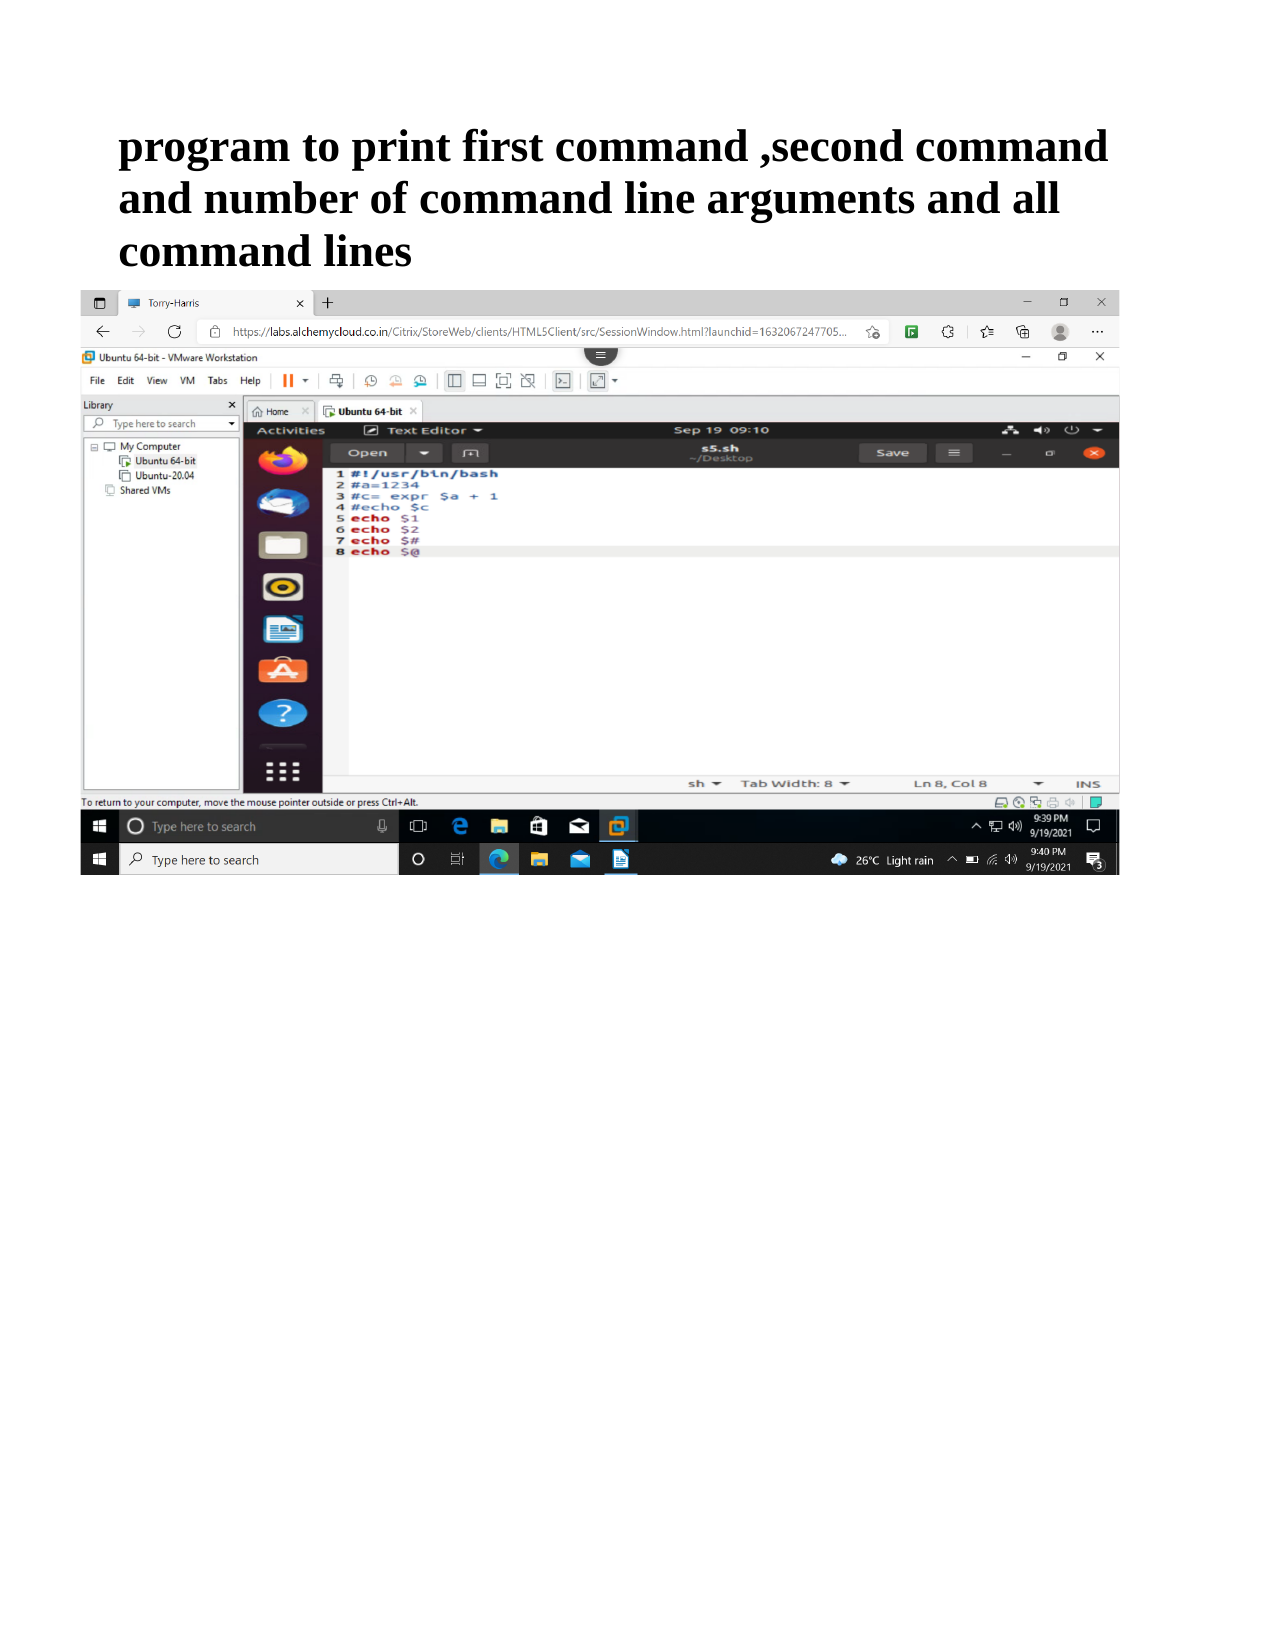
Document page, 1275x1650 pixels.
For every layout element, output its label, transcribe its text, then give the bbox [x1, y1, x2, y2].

text program to print first command ,second command and number of command line arguments and all command lines [118, 118, 1157, 276]
picture [80, 290, 1120, 875]
